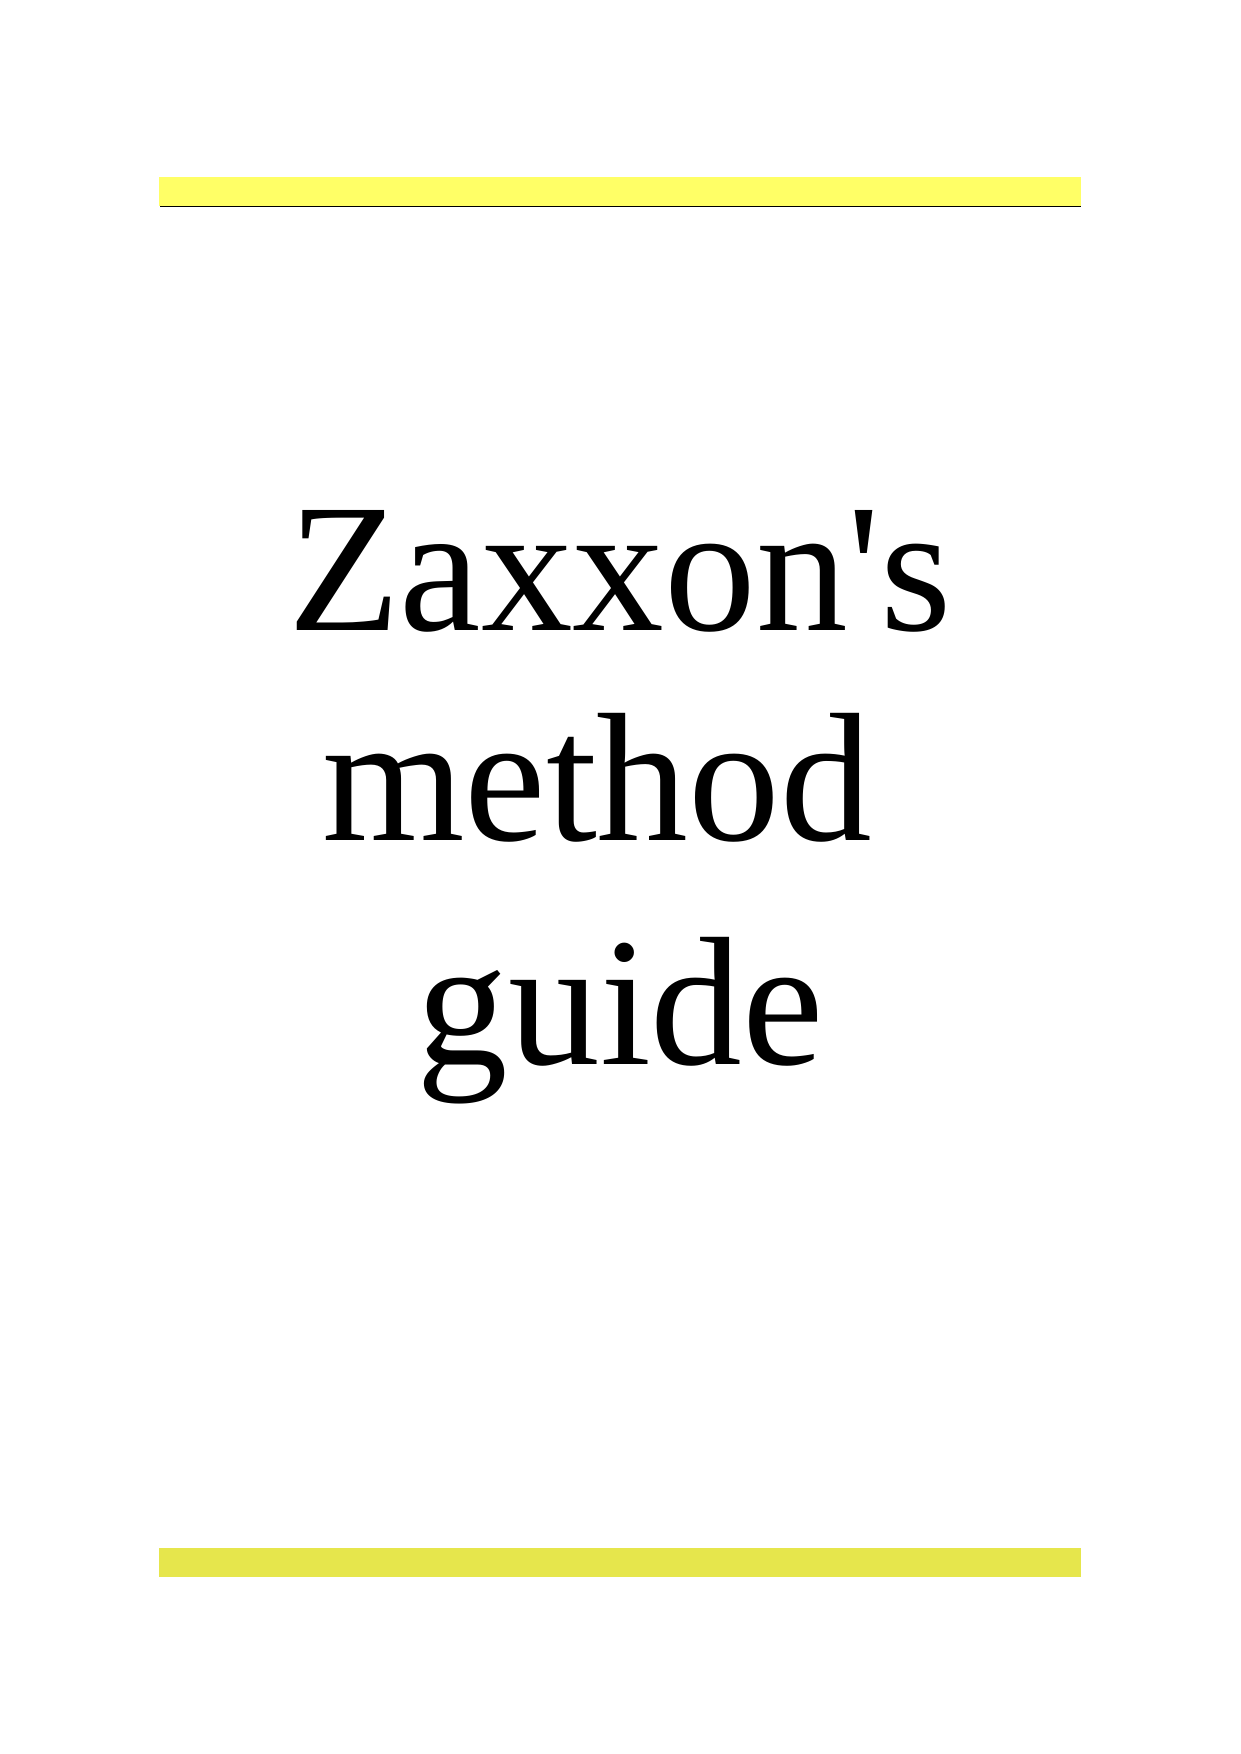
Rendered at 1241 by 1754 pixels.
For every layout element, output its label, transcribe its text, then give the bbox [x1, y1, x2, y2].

text Zaxxon's method [159, 459, 1081, 881]
text guide [159, 893, 1081, 1104]
